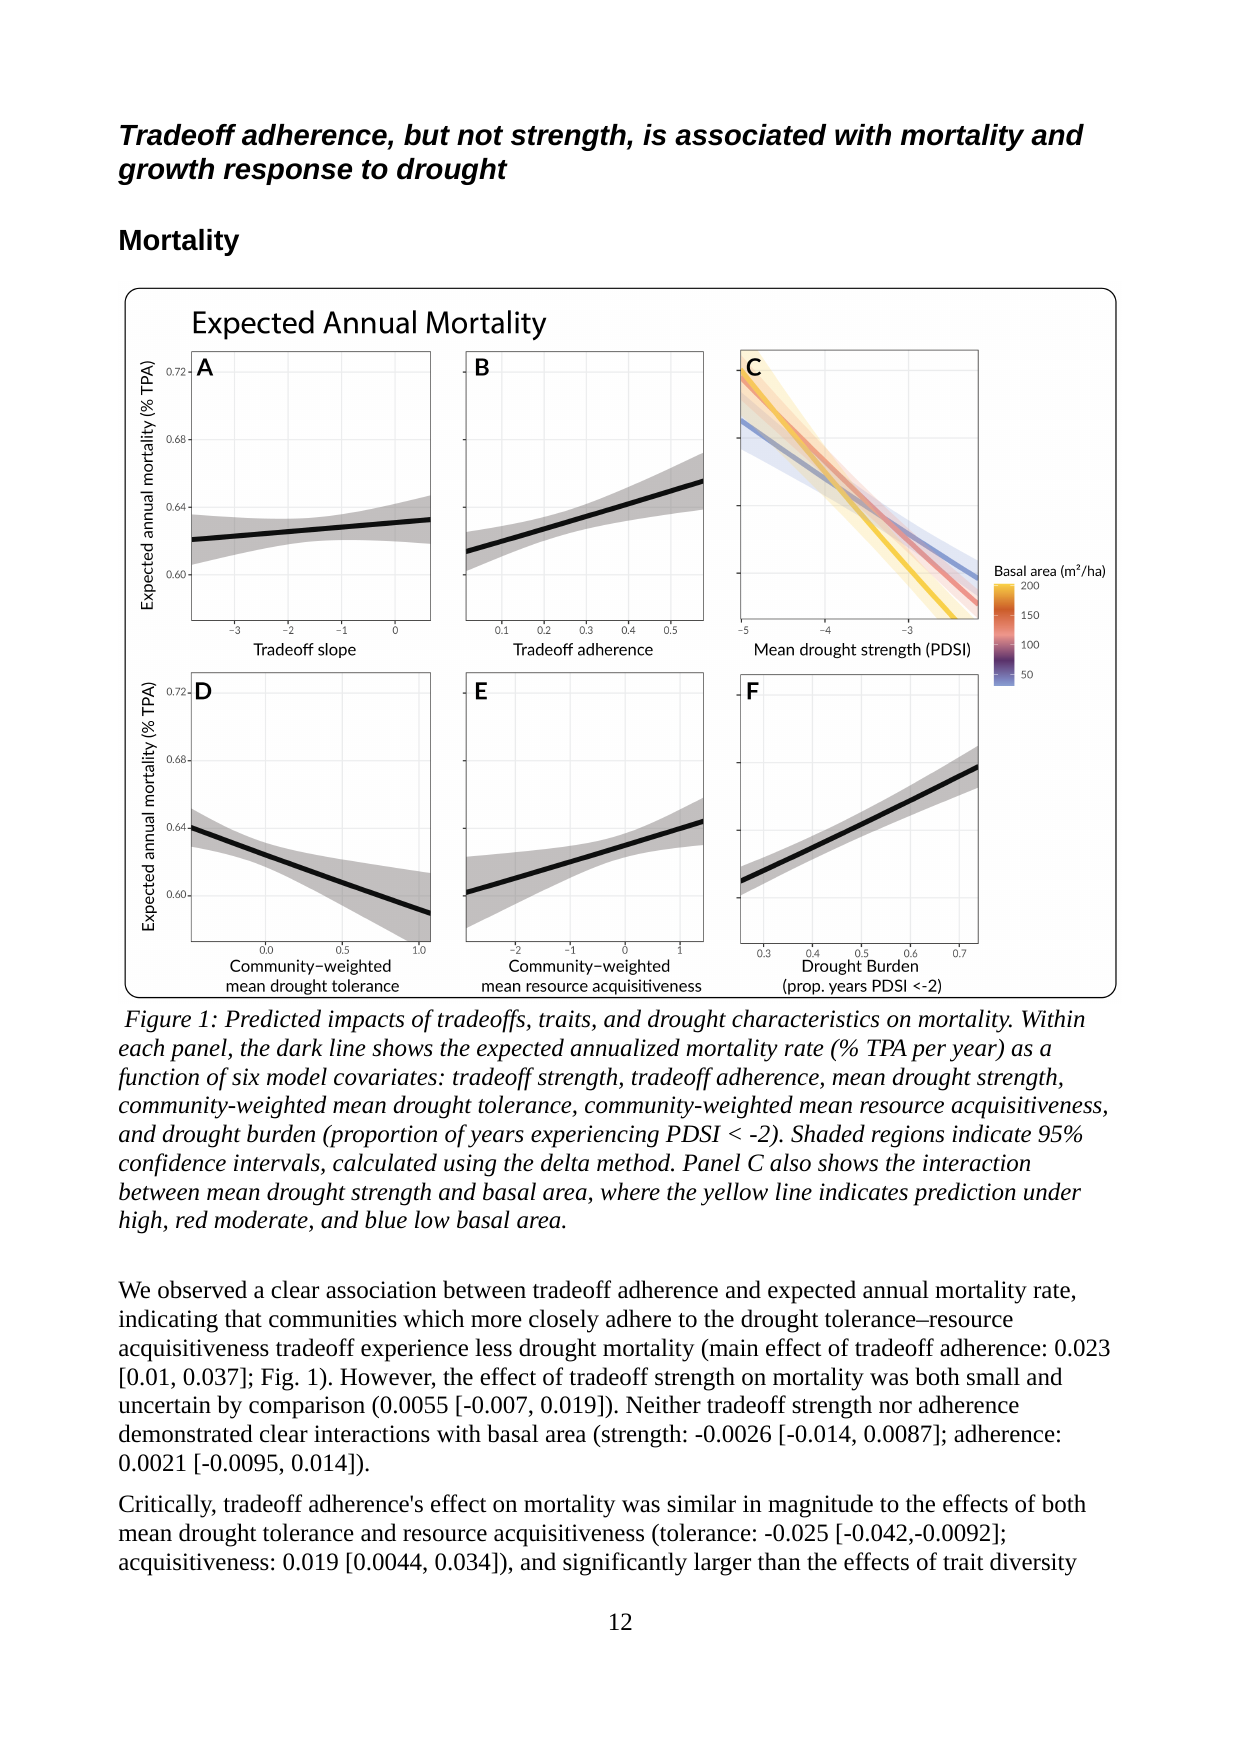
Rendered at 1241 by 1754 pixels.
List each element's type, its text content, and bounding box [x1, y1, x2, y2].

text We observed a clear association between tradeoff adherence and expected annual mortality rate, indicating that communities which more closely adhere to the drought tolerance–resource acquisitiveness tradeoff experience less drought mortality (main effect of tradeoff adherence: 0.023 [0.01, 0.037]; Fig. 4). However, the effect of tradeoff strength on mortality was both small and uncertain by comparison (0.0055 [-0.007, 0.019]). Neither tradeoff strength nor adherence demonstrated clear interactions with basal area (strength: -0.0026 [-0.014, 0.0087]; adherence: 0.0021 [-0.0095, 0.014]). [118, 1275, 1122, 1477]
subtitle Tradeoff adherence, but not strength, is associated with mortality and growth response to drought [118, 118, 1122, 185]
text Critically, tradeoff adherence's effect on mortality was similar in magnitude to the effects of both mean drought tolerance and resource acquisitiveness (tolerance: -0.025 [-0.042,-0.0092]; acquisitiveness: 0.019 [0.0044, 0.034]), and significantly larger than the effects of trait diversity (range in tolerance: -0.0051 [-0.02, 0.0098]; range in acquisitiveness: 0.0047 [-0.01, 0.02]), each of which are known from past studies to play key roles in plant community response to drought. Intuitively, the estimated effect of mean drought tolerance was negative, indicating that communities with deeper roots and lower xylem vulnerability experienced less drought mortality (Fig. 4). Similarly, communities that exhibited more acquisitive traits experienced elevated drought mortality. Both drought metrics had clear associations with mortality: communities that experienced stronger droughts on average (lower mean PDSI) and higher drought burdens also experienced increased rates of mortality (Fig 4). Finally, we observed a clear, negative interaction between mean drought strength and basal area, suggesting that the effect of drought strength on mortality was magnified in dense stands (Fig. 4). The full model results can be found in Table 1.8.4. [118, 1489, 1122, 1575]
text Figure 4: Predicted impacts of tradeoffs, traits, and drought characteristics on mortality. Within each panel, the dark line shows the expected annualized mortality rate (% TPA per year) as a function of six model covariates: tradeoff strength, tradeoff adherence, mean drought strength, community-weighted mean drought tolerance, community-weighted mean resource acquisitiveness, and drought burden (proportion of years experiencing PDSI < -2). Shaded regions indicate 95% confidence intervals, calculated using the delta method. Panel C also shows the interaction between mean drought strength and basal area, where the yellow line indicates prediction under high, red moderate, and blue low basal area. [118, 1004, 1122, 1234]
subtitle Mortality [118, 223, 1122, 256]
